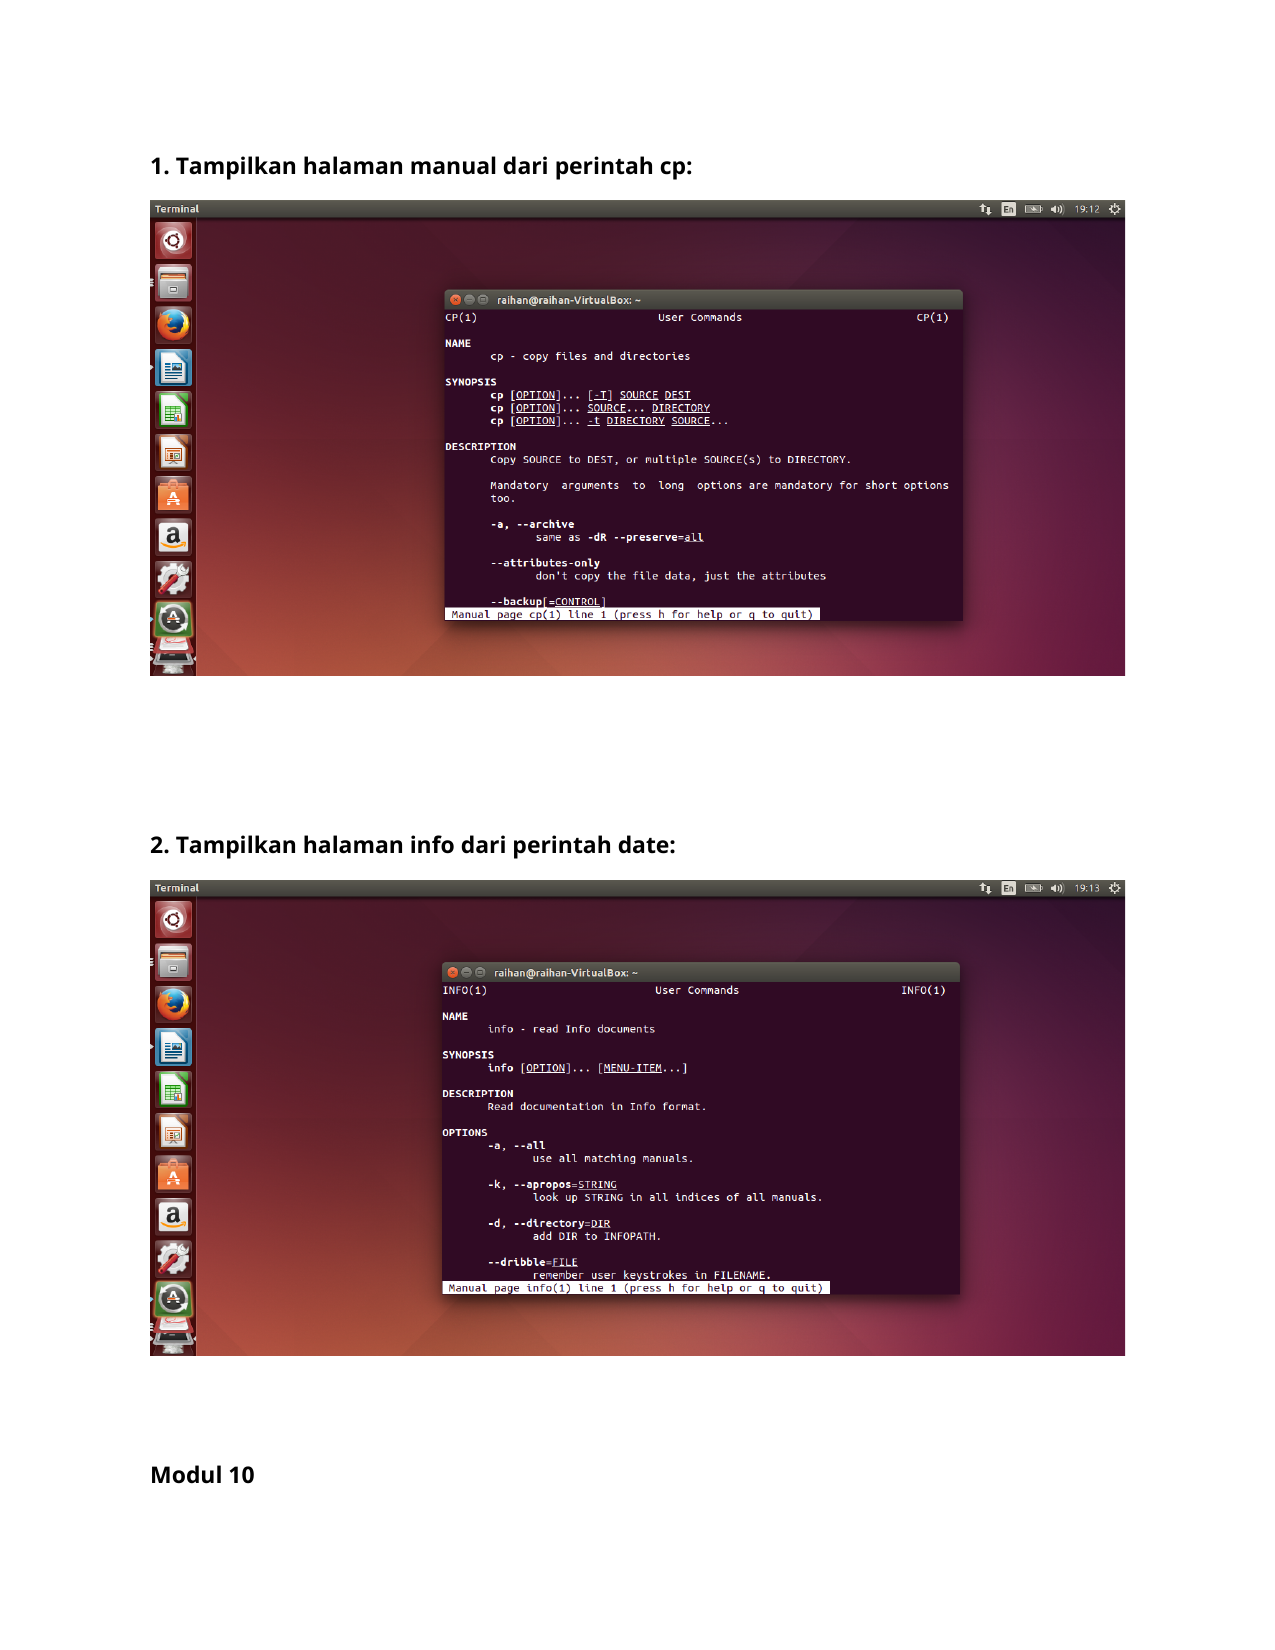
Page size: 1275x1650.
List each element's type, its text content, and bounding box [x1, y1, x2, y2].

text Modul 10 [150, 1458, 1125, 1490]
picture [150, 200, 1125, 676]
text 2. Tampilkan halaman info dari perintah date: [150, 829, 1125, 861]
picture [150, 880, 1125, 1356]
text 1. Tampilkan halaman manual dari perintah cp: [150, 150, 1125, 181]
